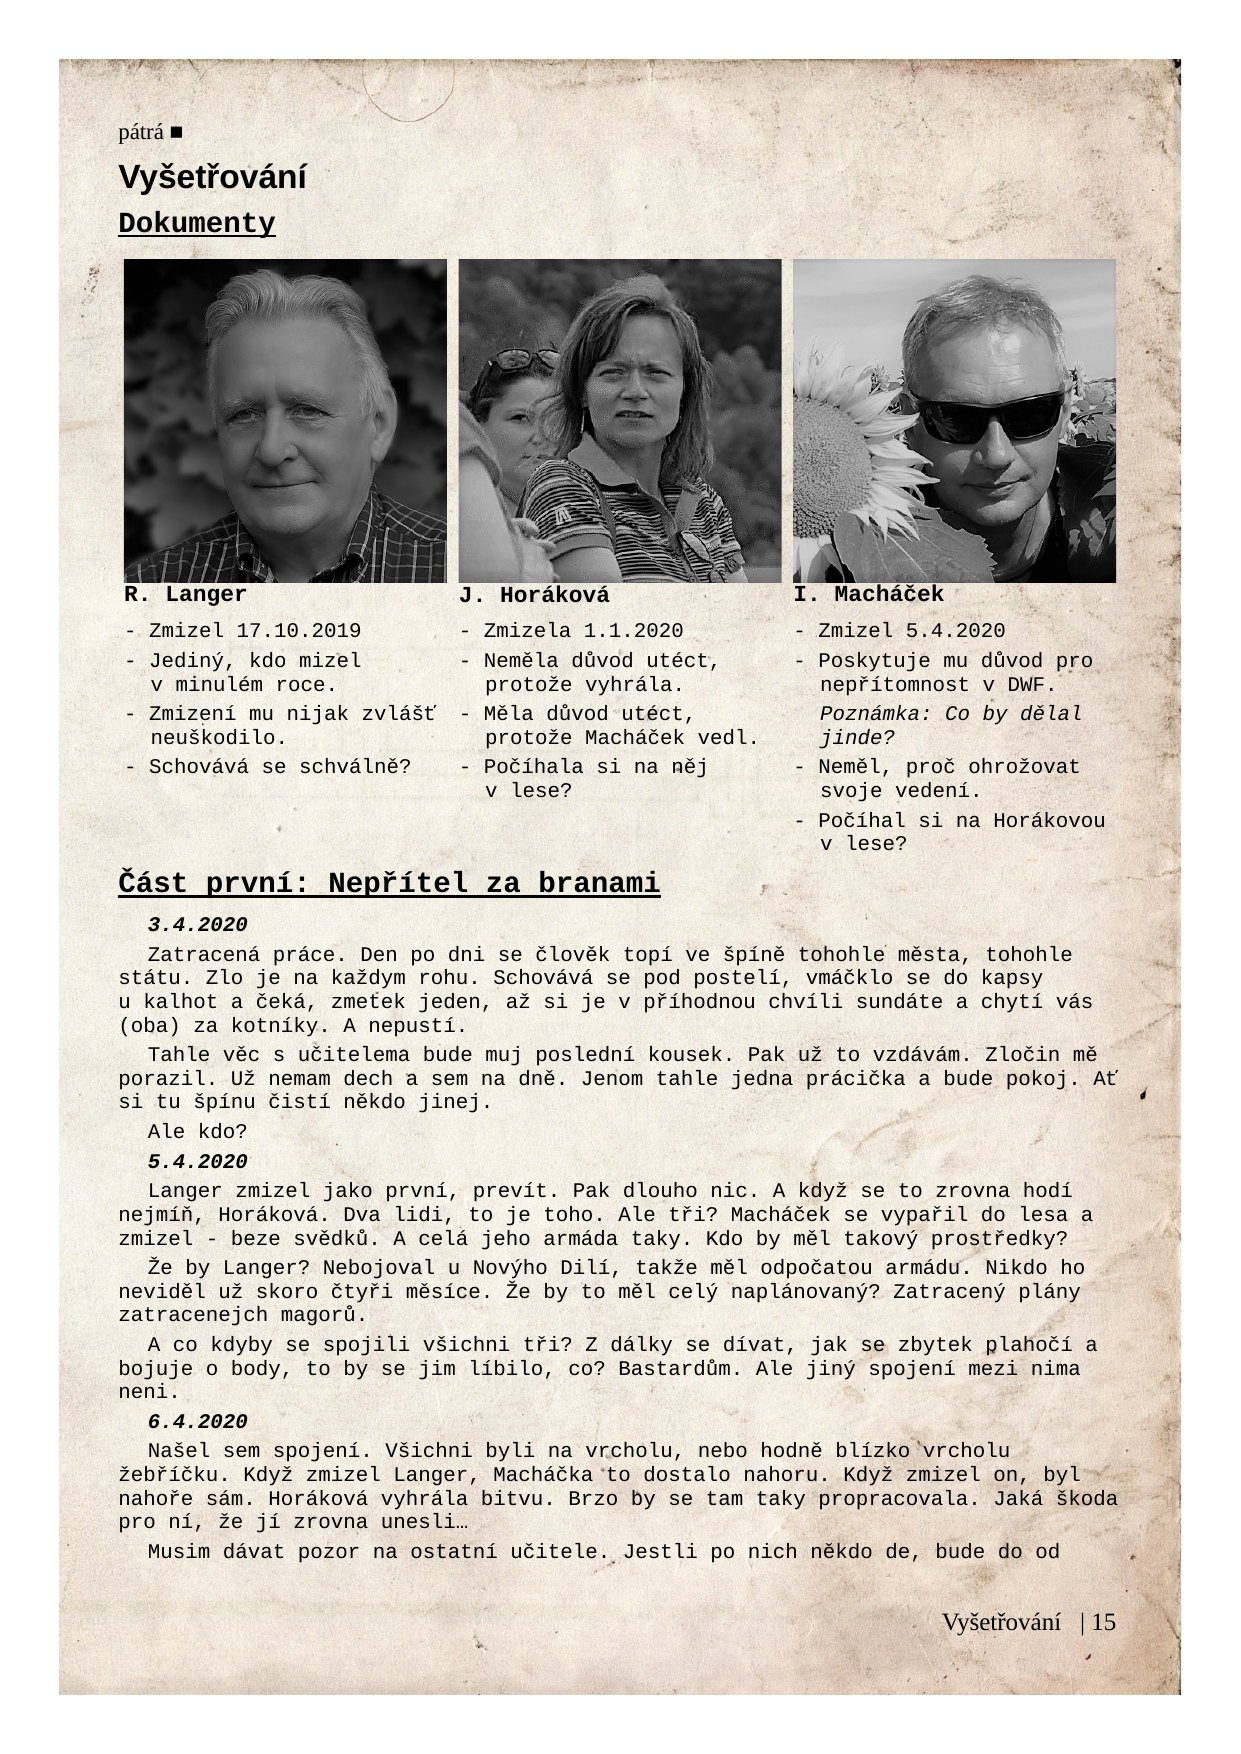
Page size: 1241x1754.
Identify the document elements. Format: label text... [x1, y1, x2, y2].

subtitle Dokumenty [118, 208, 1122, 241]
text Že by Langer? Nebojoval u Novýho Dilí, takže měl odpočatou armádu. Nikdo ho neviděl už skoro čtyři měsíce. Že by to měl celý naplánovaný? Zatracený plány zatracenejch magorů. [118, 1257, 1122, 1328]
text 6.4.2020 [118, 1411, 1122, 1434]
subtitle Vyšetřování [118, 157, 1122, 196]
picture [793, 259, 1117, 583]
picture [458, 259, 782, 583]
text Langer zmizel jako první, prevít. Pak dlouho nic. A když se to zrovna hodí nejmíň, Horáková. Dva lidi, to je toho. Ale tři? Macháček se vypařil do lesa a zmizel - beze svědků. A celá jeho armáda taky. Kdo by měl takový prostředky? [118, 1180, 1122, 1251]
subtitle Část první: Nepřítel za branami [118, 869, 1122, 902]
text Tahle věc s učitelema bude muj poslední kousek. Pak už to vzdávám. Zločin mě porazil. Už nemam dech a sem na dně. Jenom tahle jedna prácička a bude pokoj. Ať si tu špínu čistí někdo jinej. [118, 1044, 1122, 1115]
text 3.4.2020 [118, 914, 1122, 938]
text Našel sem spojení. Všichni byli na vrcholu, nebo hodně blízko vrcholu žebříčku. Když zmizel Langer, Macháčka to dostalo nahoru. Když zmizel on, byl nahoře sám. Horáková vyhrála bitvu. Brzo by se tam taky propracovala. Jaká škoda pro ní, že jí zrovna unesli… [118, 1440, 1122, 1535]
table_cell - Zmizel 5.4.2020 - Poskytuje mu důvod pro nepřítomnost v DWF. Poznámka: Co by dělal jinde? - Neměl, proč ohrožovat svoje vedení. - Počíhal si na Horákovou v lese? [788, 615, 1122, 869]
table_header R. Langer [118, 253, 453, 615]
text Musim dávat pozor na ostatní učitele. Jestli po nich někdo de, bude do od vrchu. Pitomí karieristi. [118, 1541, 1122, 1564]
text Zatracená práce. Den po dni se člověk topí ve špíně tohohle města, tohohle státu. Zlo je na každym rohu. Schovává se pod postelí, vmáčklo se do kapsy u kalhot a čeká, zmetek jeden, až si je v příhodnou chvíli sundáte a chytí vás (oba) za kotníky. A nepustí. [118, 944, 1122, 1038]
table_header I. Macháček [788, 253, 1122, 615]
table_cell - Zmizel 17.10.2019 - Jediný, kdo mizel v minulém roce. - Zmizení mu nijak zvlášť neuškodilo. - Schovává se schválně? [118, 615, 453, 869]
text Ale kdo? [118, 1121, 1122, 1145]
table_cell - Zmizela 1.1.2020 - Neměla důvod utéct, protože vyhrála. - Měla důvod utéct, protože Macháček vedl. - Počíhala si na něj v lese? [453, 615, 787, 869]
table_header J. Horáková [453, 253, 787, 615]
text 5.4.2020 [118, 1151, 1122, 1174]
text A co kdyby se spojili všichni tři? Z dálky se dívat, jak se zbytek plahočí a bojuje o body, to by se jim líbilo, co? Bastardům. Ale jiný spojení mezi nima neni. [118, 1334, 1122, 1405]
text pátrá ■ [118, 118, 1122, 144]
picture [123, 259, 447, 583]
